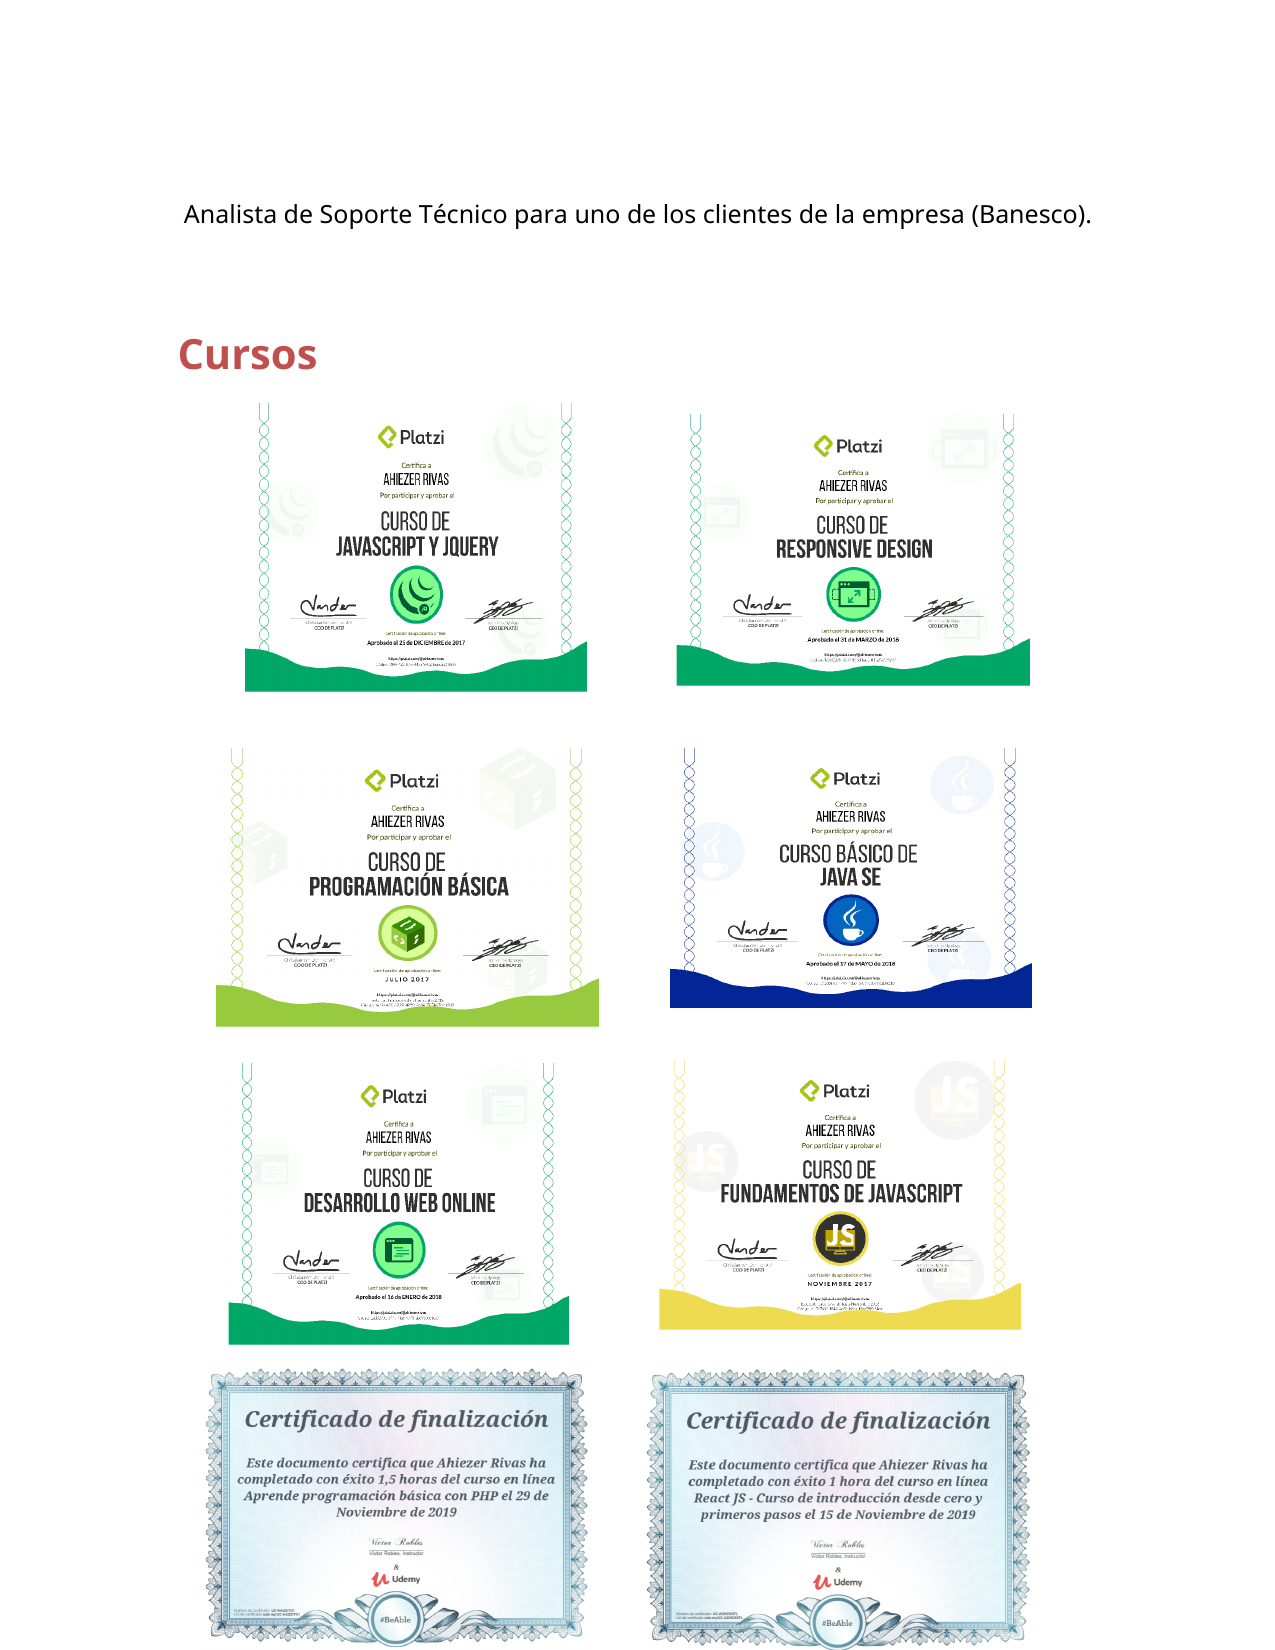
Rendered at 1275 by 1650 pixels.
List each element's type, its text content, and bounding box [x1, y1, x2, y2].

picture [636, 1368, 1039, 1650]
text Analista de Soporte Técnico para uno de los clientes de la empresa (Banesco). [177, 196, 1098, 231]
picture [205, 1368, 593, 1650]
text Cursos [177, 325, 1098, 382]
